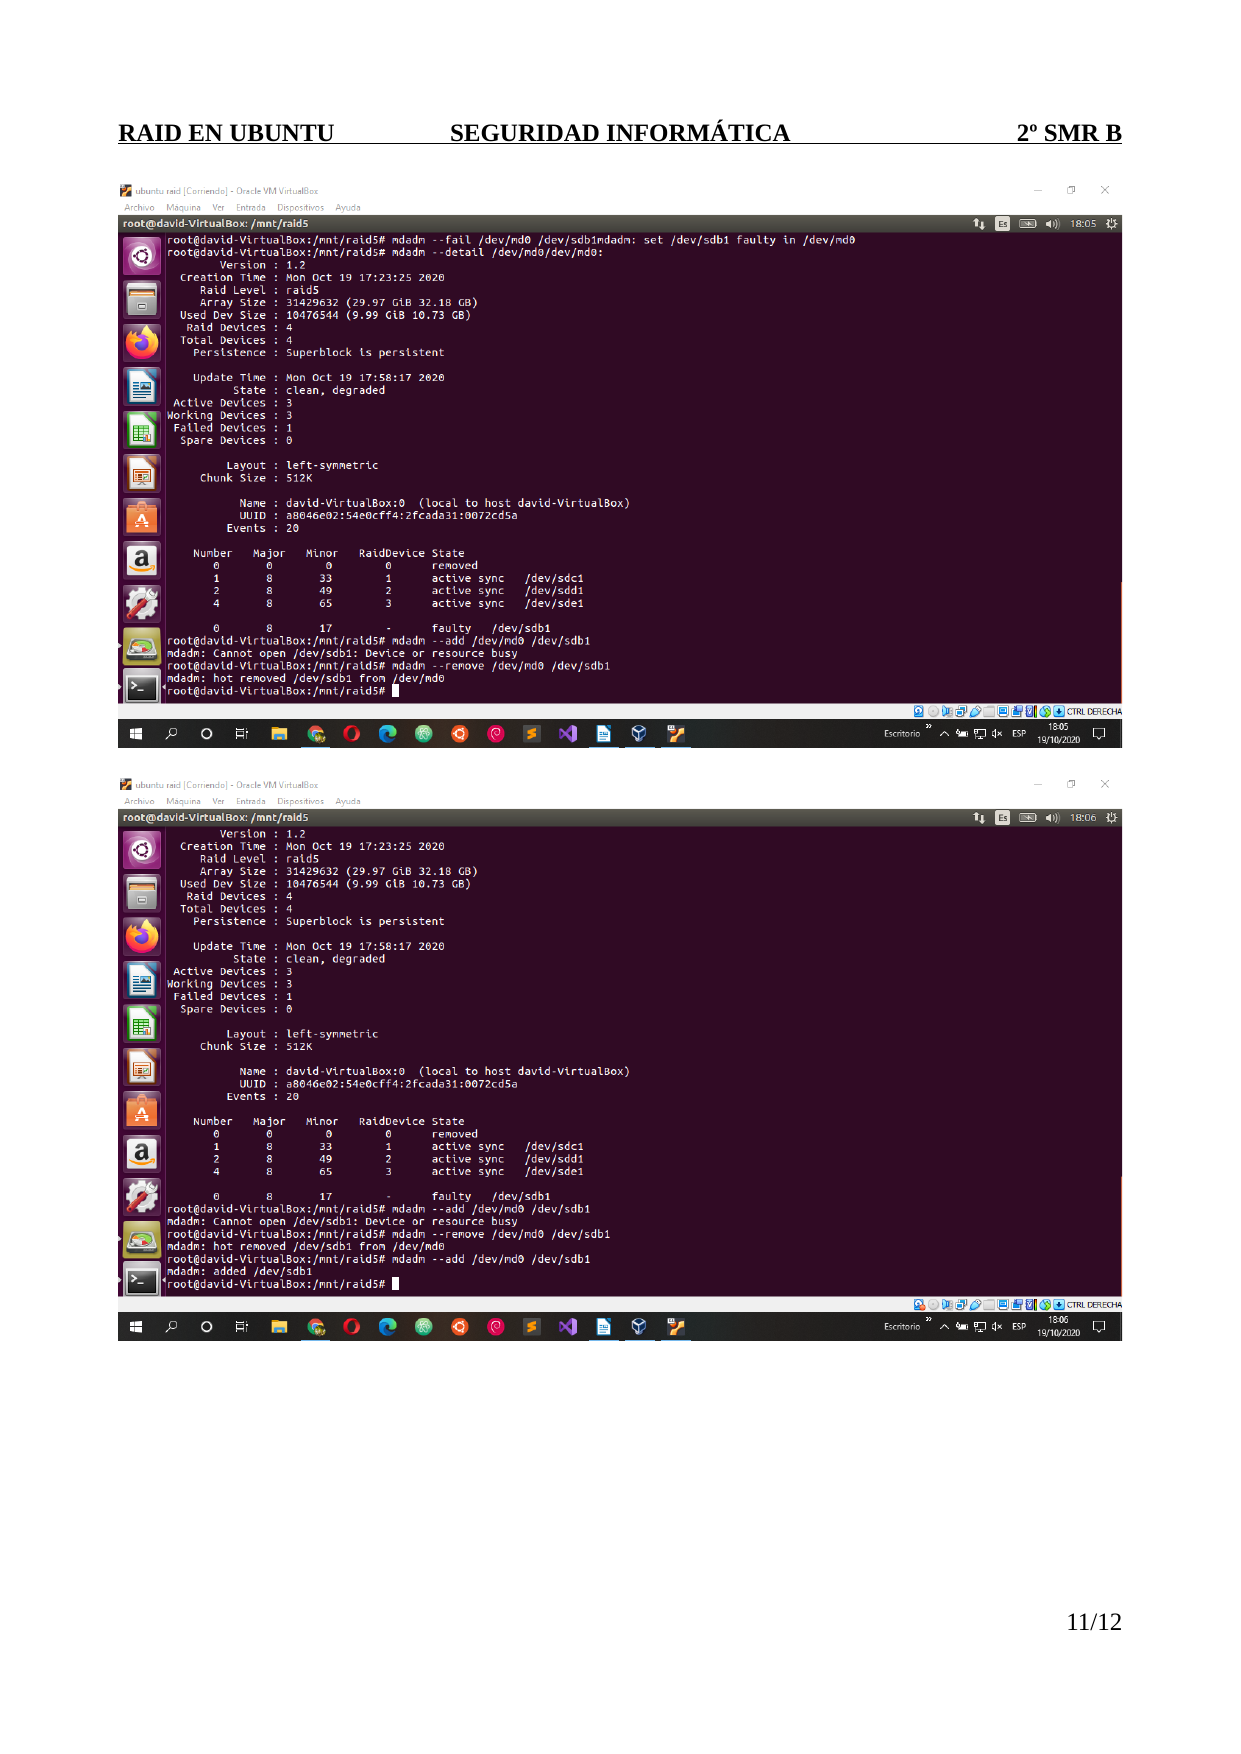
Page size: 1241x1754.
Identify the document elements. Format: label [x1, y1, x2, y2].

picture [118, 776, 1123, 1341]
picture [118, 183, 1123, 748]
